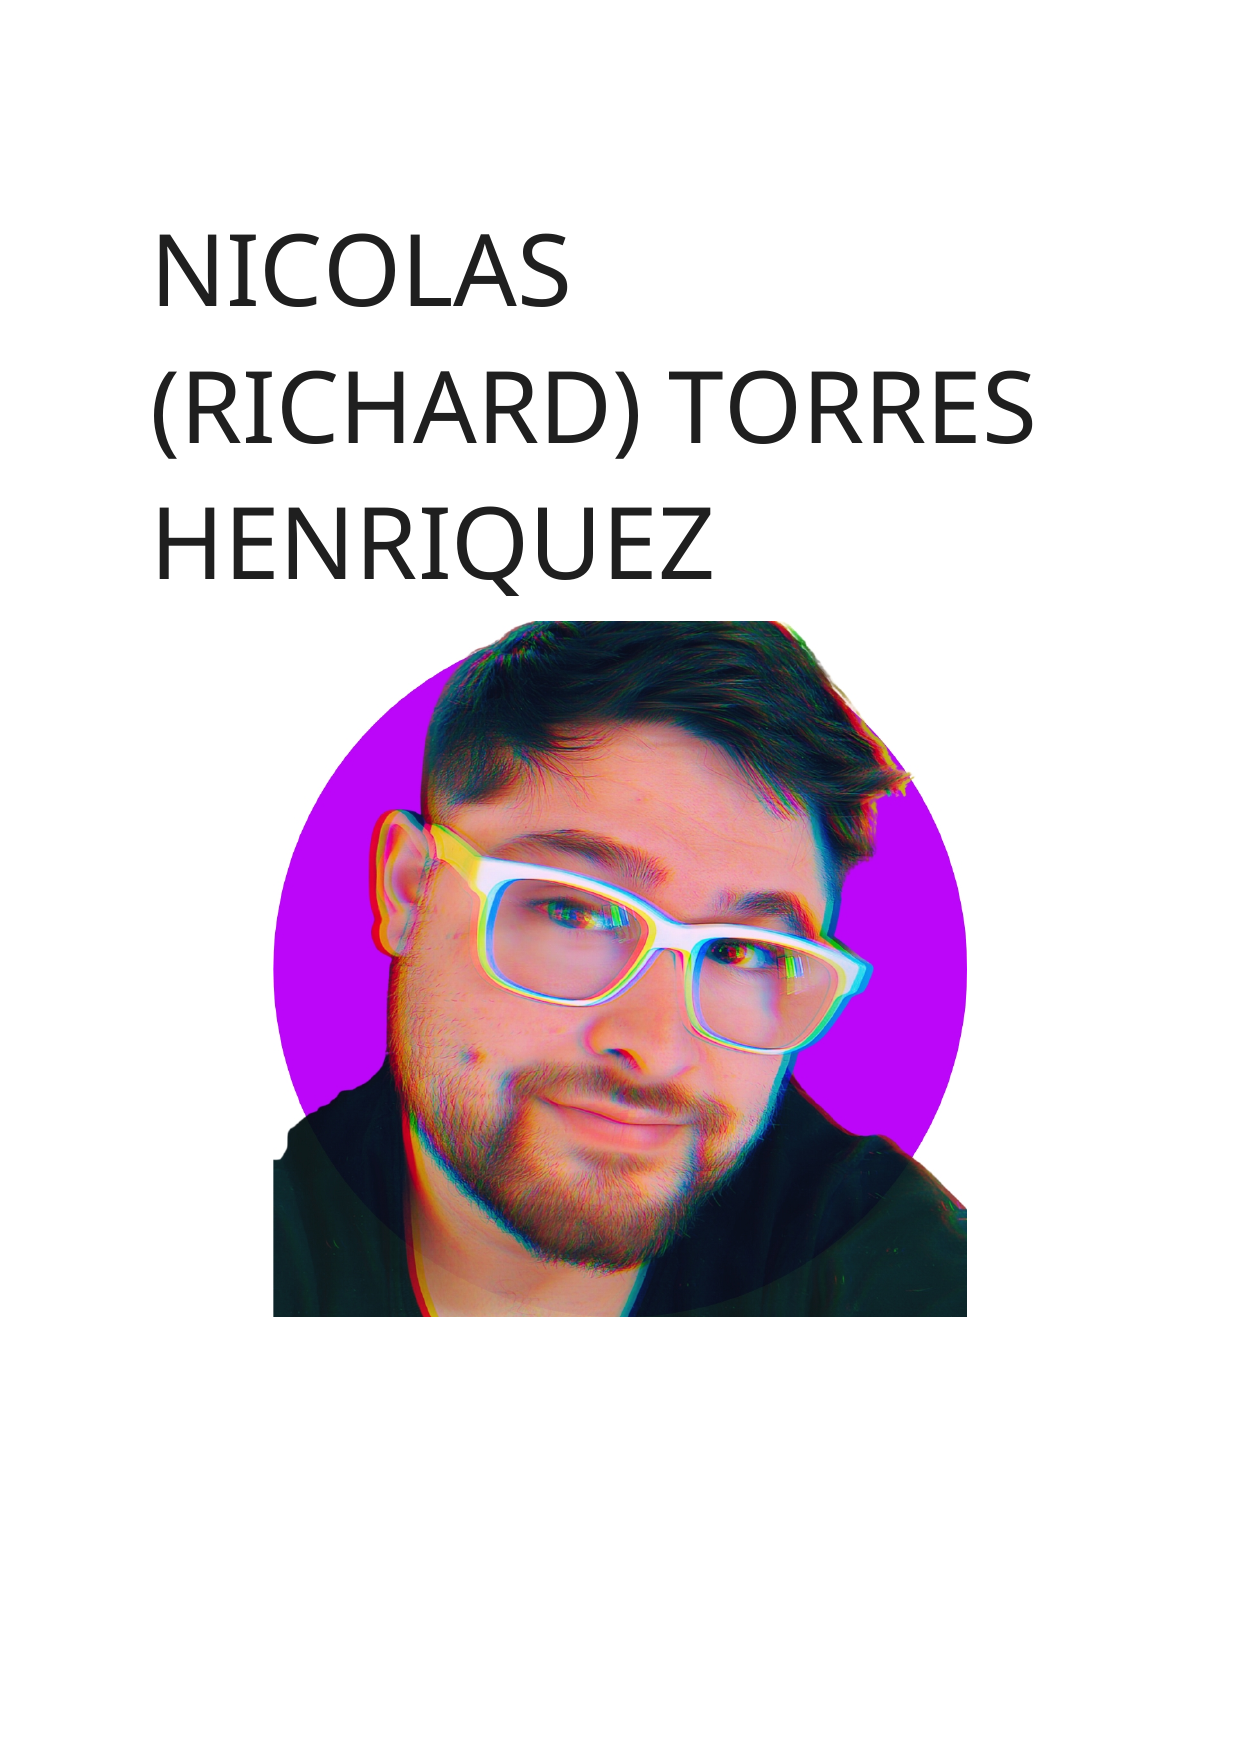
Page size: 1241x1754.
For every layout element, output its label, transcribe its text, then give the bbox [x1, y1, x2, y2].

picture [273, 621, 967, 1317]
title NICOLAS (RICHARD) TORRES HENRIQUEZ [150, 200, 1090, 609]
